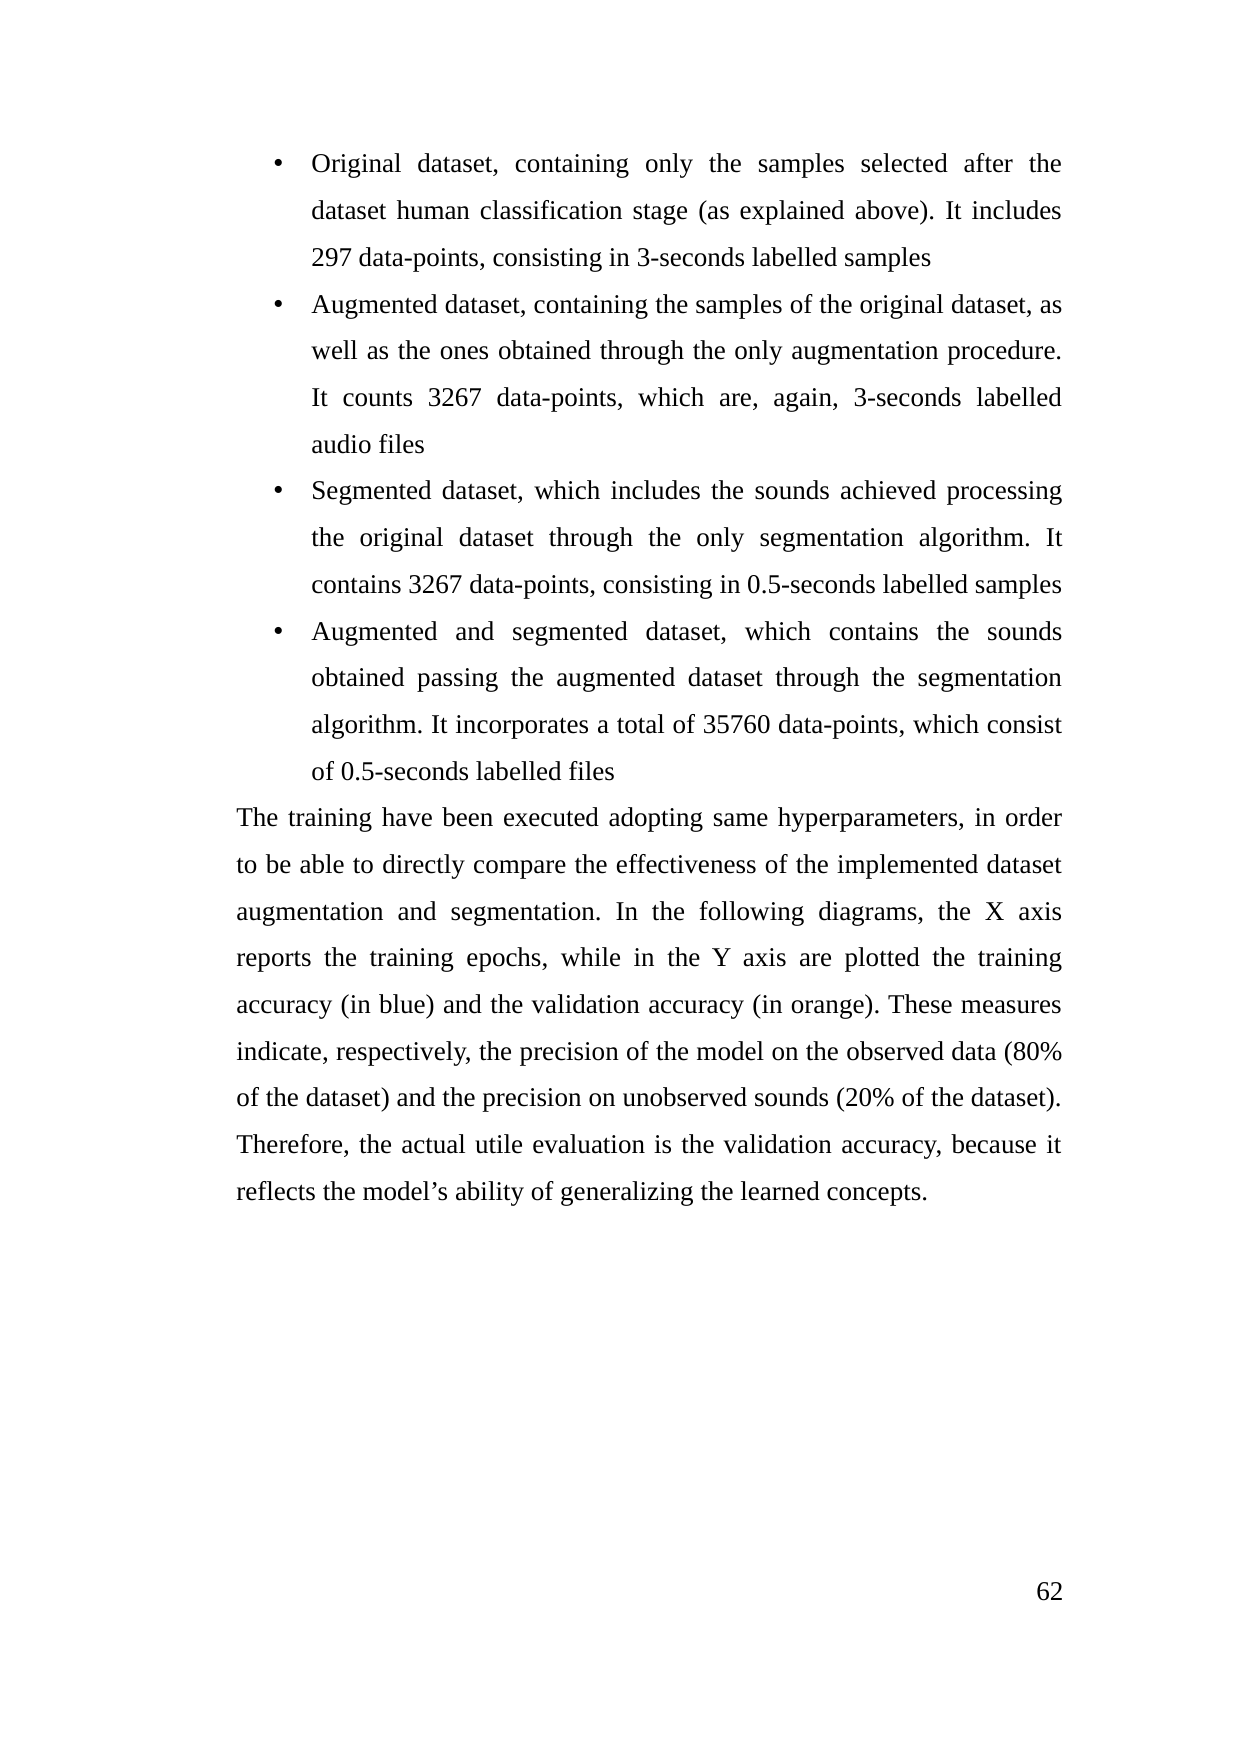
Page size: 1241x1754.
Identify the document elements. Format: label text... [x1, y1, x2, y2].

list Original dataset, containing only the samples selected after the dataset human classification stage (as explained above). It includes 297 data-points, consisting in 3-seconds labelled samples [274, 148, 1063, 272]
list Augmented and segmented dataset, which contains the sounds obtained passing the augmented dataset through the segmentation algorithm. It incorporates a total of 35760 data-points, which consist of 0.5-seconds labelled files [274, 614, 1063, 786]
list Segmented dataset, which includes the sounds achieved processing the original dataset through the only segmentation algorithm. It contains 3267 data-points, consisting in 0.5-seconds labelled samples [274, 474, 1063, 599]
list Augmented dataset, containing the samples of the original dataset, as well as the ones obtained through the only augmentation procedure. It counts 3267 data-points, which are, again, 3-seconds labelled audio files [274, 288, 1063, 459]
text The training have been executed adopting same hyperparameters, in order to be able to directly compare the effectiveness of the implemented dataset augmentation and segmentation. In the following diagrams, the X axis reports the training epochs, while in the Y axis are plotted the training accuracy (in blue) and the validation accuracy (in orange). These measures indicate, respectively, the precision of the model on the observed data (80% of the dataset) and the precision on unobserved sounds (20% of the dataset). Therefore, the actual utile evaluation is the validation accuracy, because it reflects the model’s ability of generalizing the learned concepts. [236, 801, 1063, 1206]
